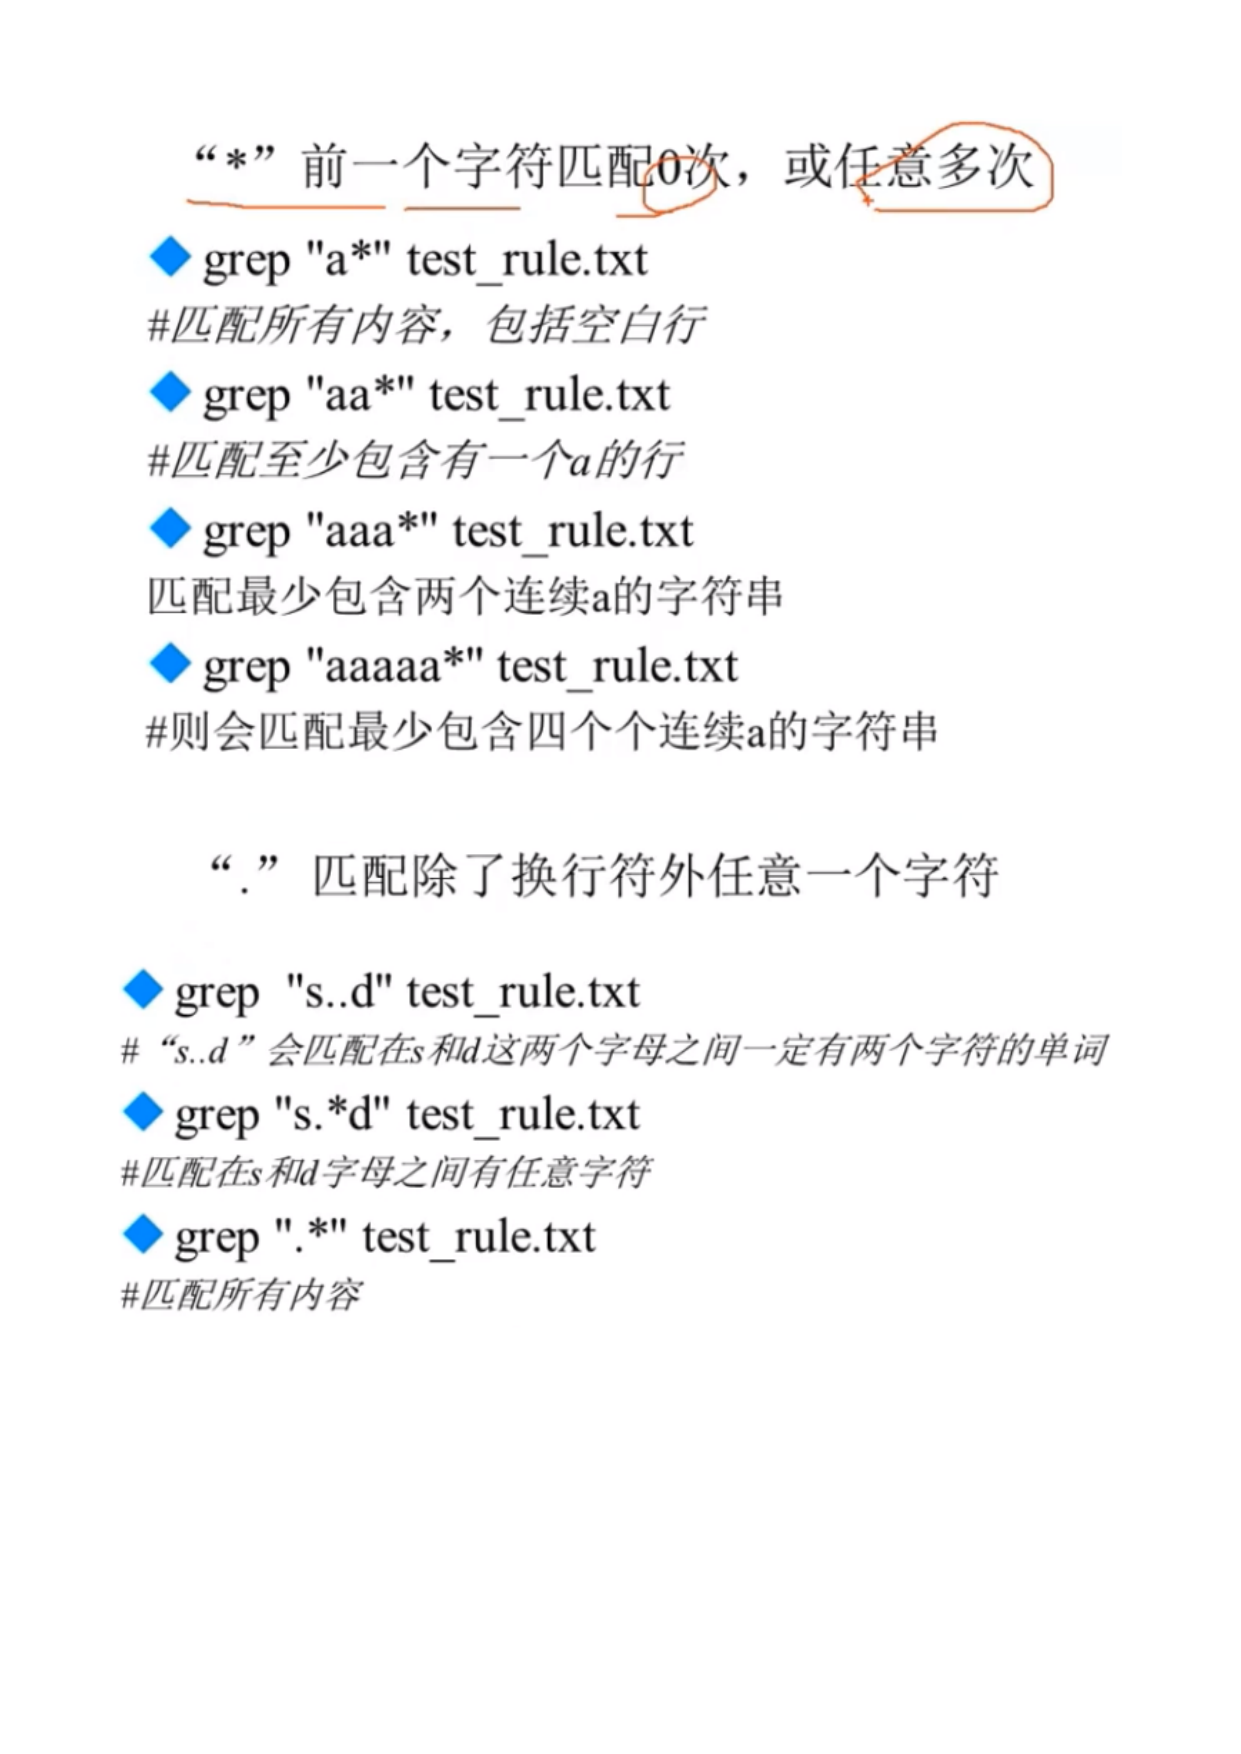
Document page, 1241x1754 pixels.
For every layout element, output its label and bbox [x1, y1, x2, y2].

picture [118, 118, 1123, 766]
picture [118, 813, 1123, 1333]
